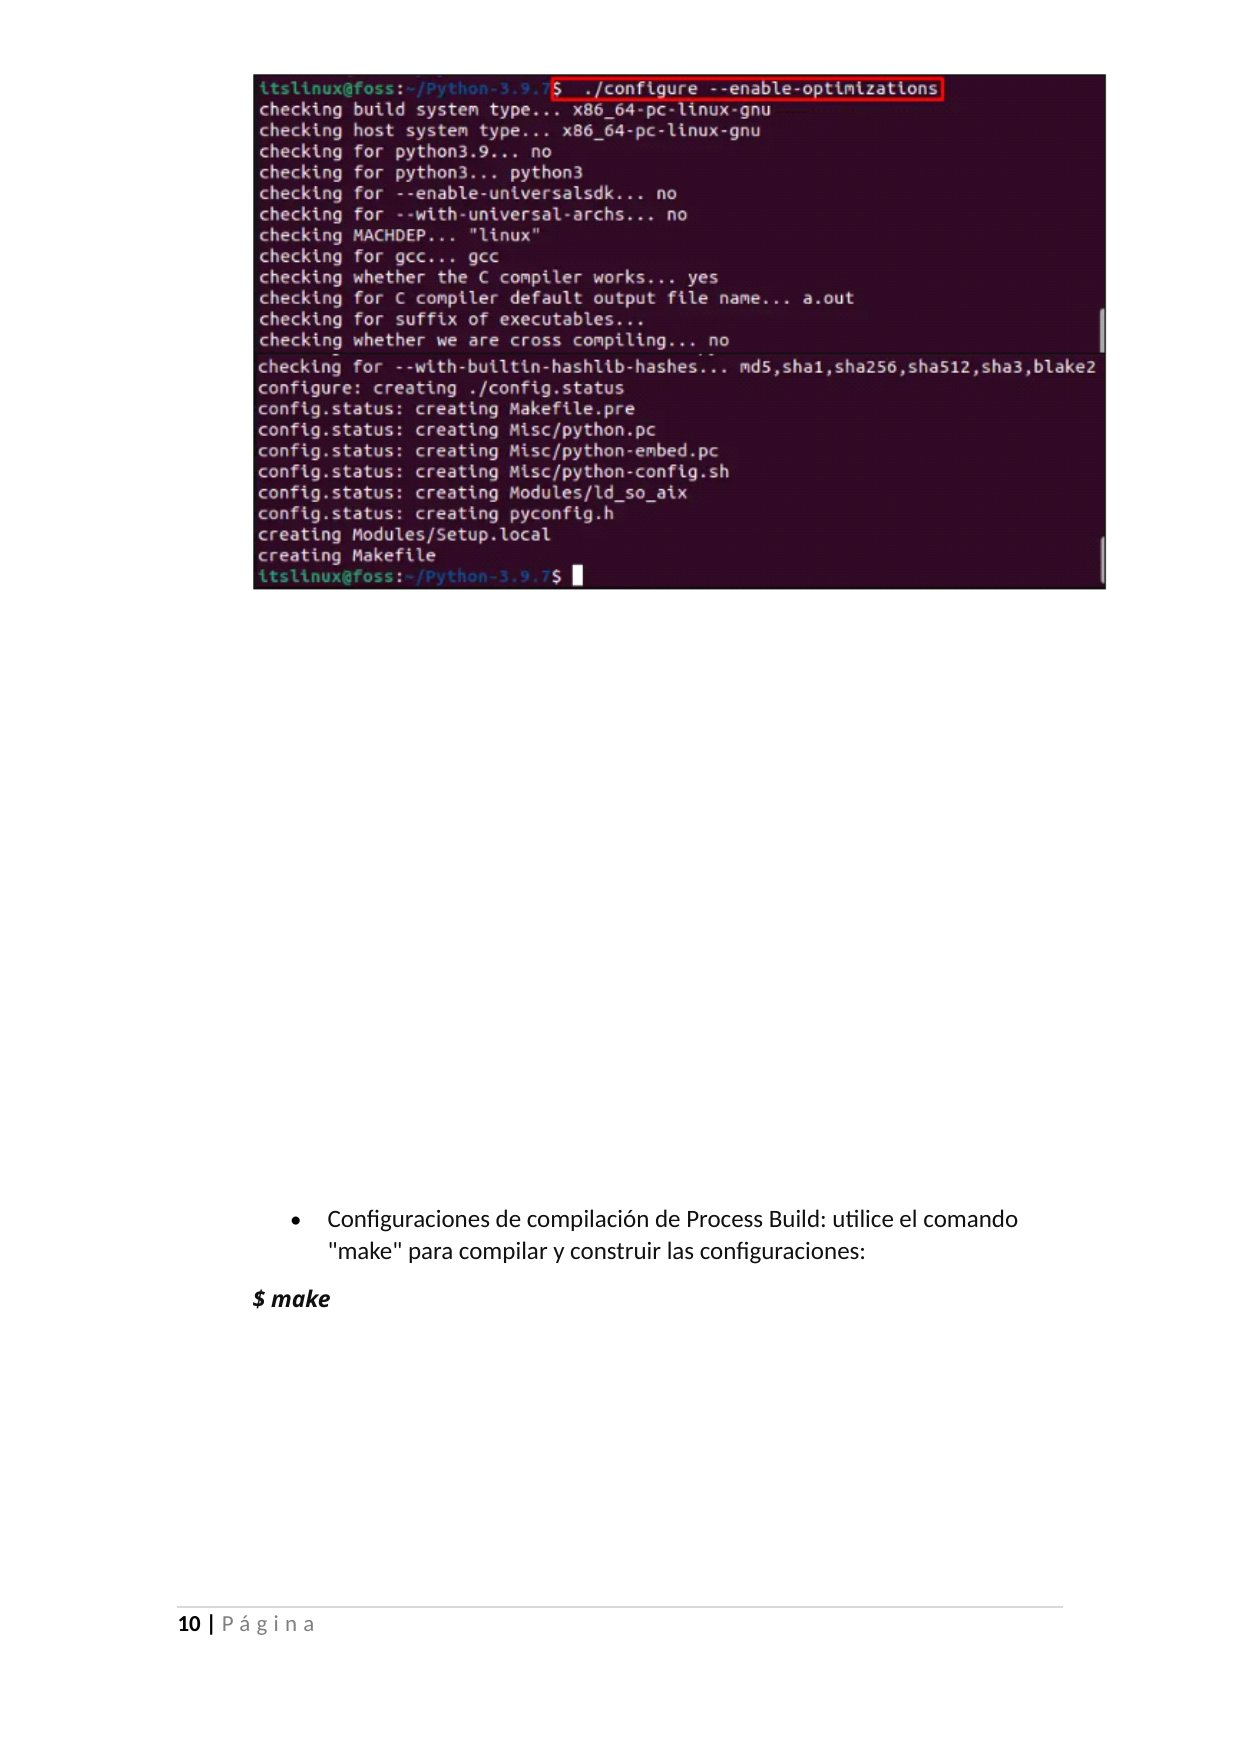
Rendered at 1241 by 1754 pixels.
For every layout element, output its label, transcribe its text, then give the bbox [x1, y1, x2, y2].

list Configuraciones de compilación de Process Build: utilice el comando "make" para compilar y construir las configuraciones: [290, 1203, 1063, 1265]
text $ make [252, 1283, 1063, 1314]
